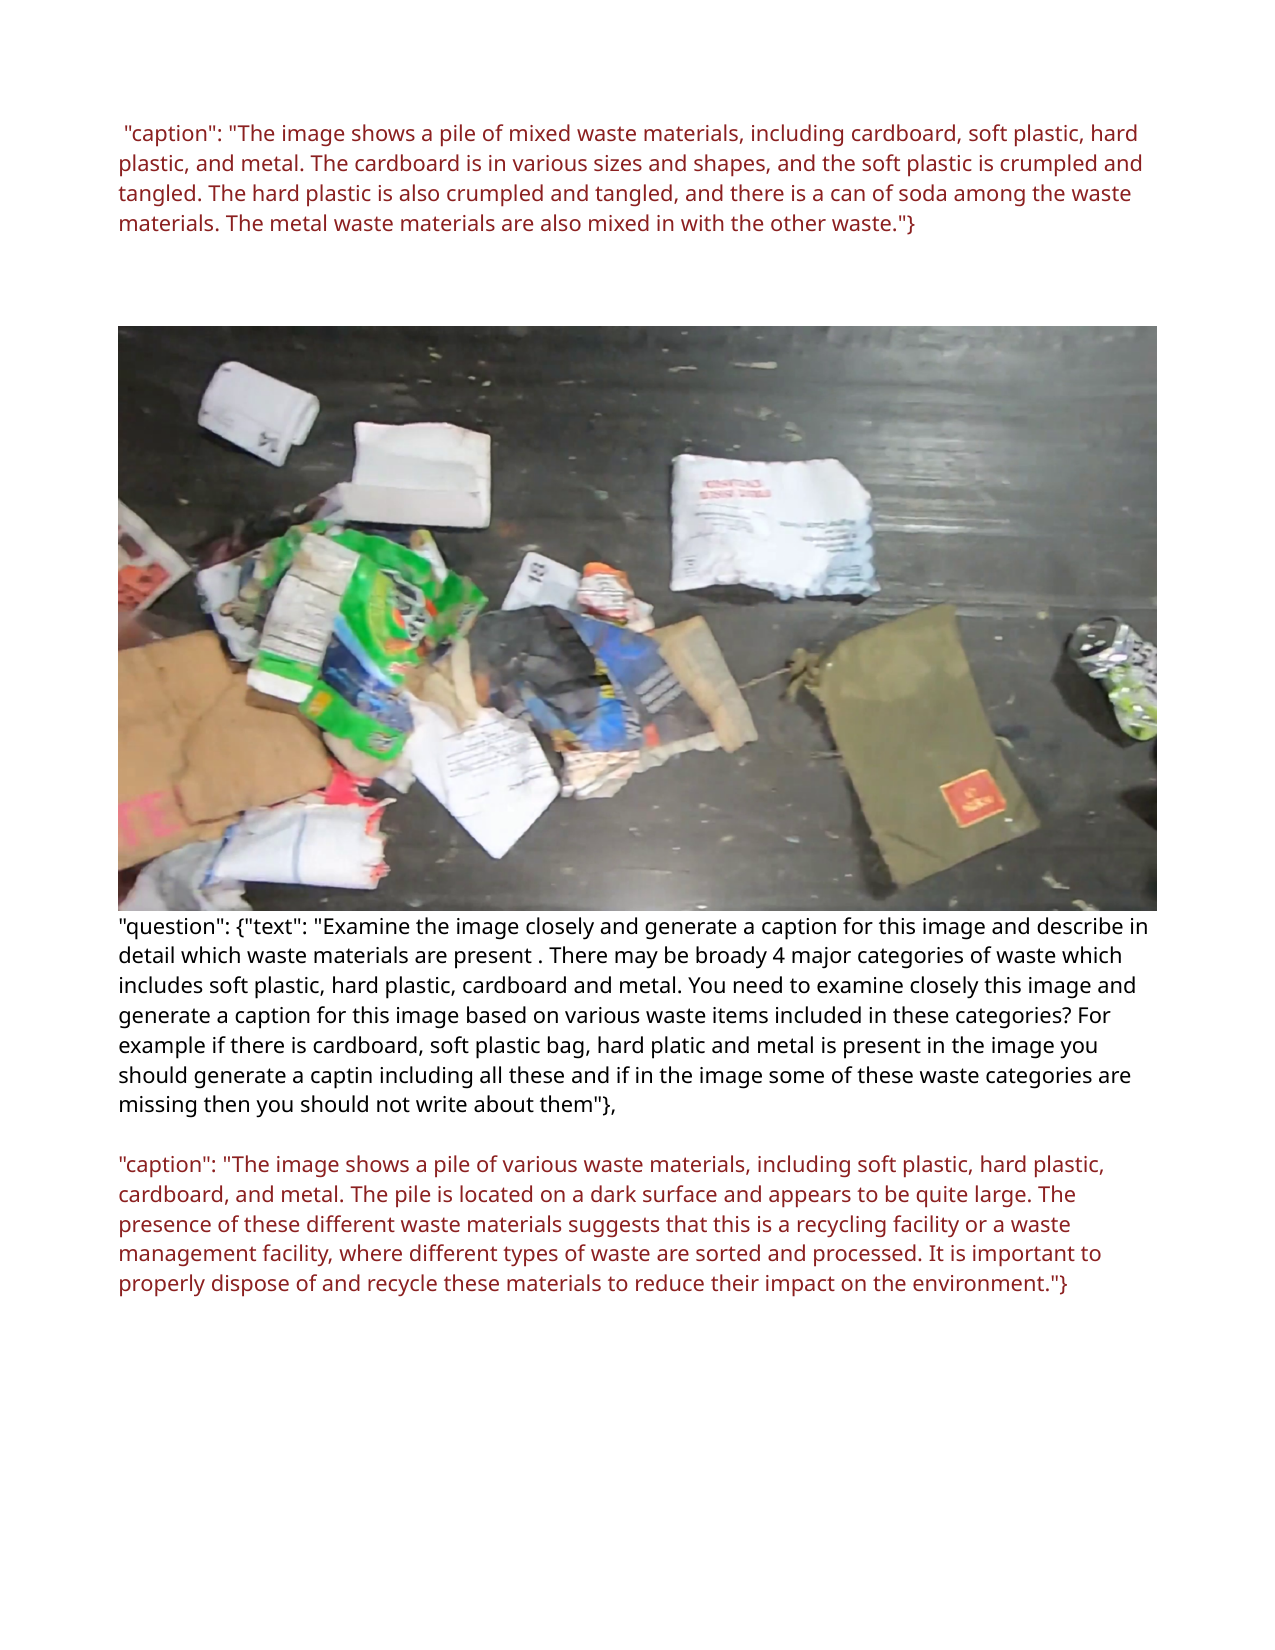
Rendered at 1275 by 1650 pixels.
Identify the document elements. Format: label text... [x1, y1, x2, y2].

text "caption": "The image shows a pile of mixed waste materials, including cardboard, soft plastic, hard plastic, and metal. The cardboard is in various sizes and shapes, and the soft plastic is crumpled and tangled. The hard plastic is also crumpled and tangled, and there is a can of soda among the waste materials. The metal waste materials are also mixed in with the other waste."} [118, 118, 1157, 237]
text "question": {"text": "Examine the image closely and generate a caption for this image and describe in detail which waste materials are present . There may be broady 4 major categories of waste which includes soft plastic, hard plastic, cardboard and metal. You need to examine closely this image and generate a caption for this image based on various waste items included in these categories? For example if there is cardboard, soft plastic bag, hard platic and metal is present in the image you should generate a captin including all these and if in the image some of these waste categories are missing then you should not write about them"}, [118, 911, 1157, 1119]
text "caption": "The image shows a pile of various waste materials, including soft plastic, hard plastic, cardboard, and metal. The pile is located on a dark surface and appears to be quite large. The presence of these different waste materials suggests that this is a recycling facility or a waste management facility, where different types of waste are sorted and processed. It is important to properly dispose of and recycle these materials to reduce their impact on the environment."} [118, 1149, 1157, 1298]
picture [118, 326, 1157, 911]
